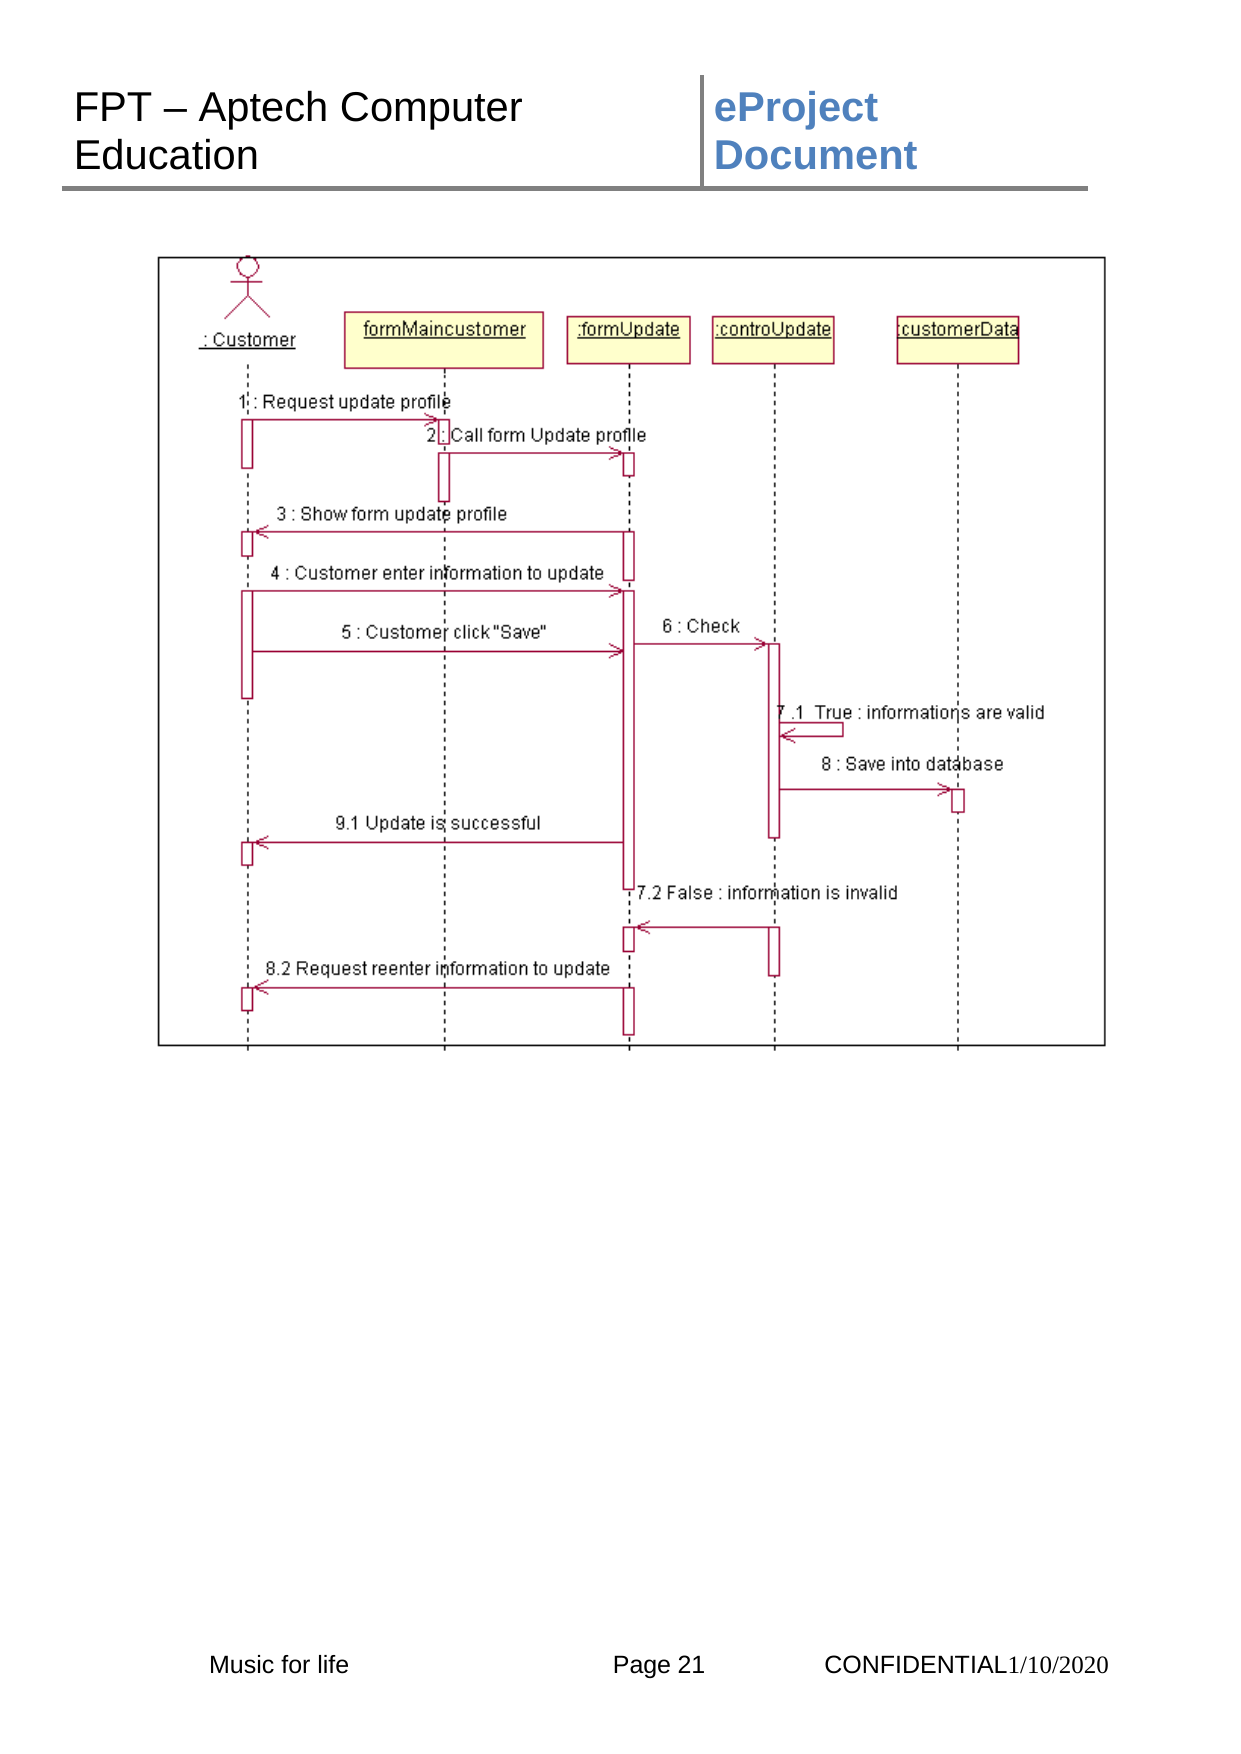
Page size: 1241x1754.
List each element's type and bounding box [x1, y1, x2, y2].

picture [146, 248, 1121, 1054]
